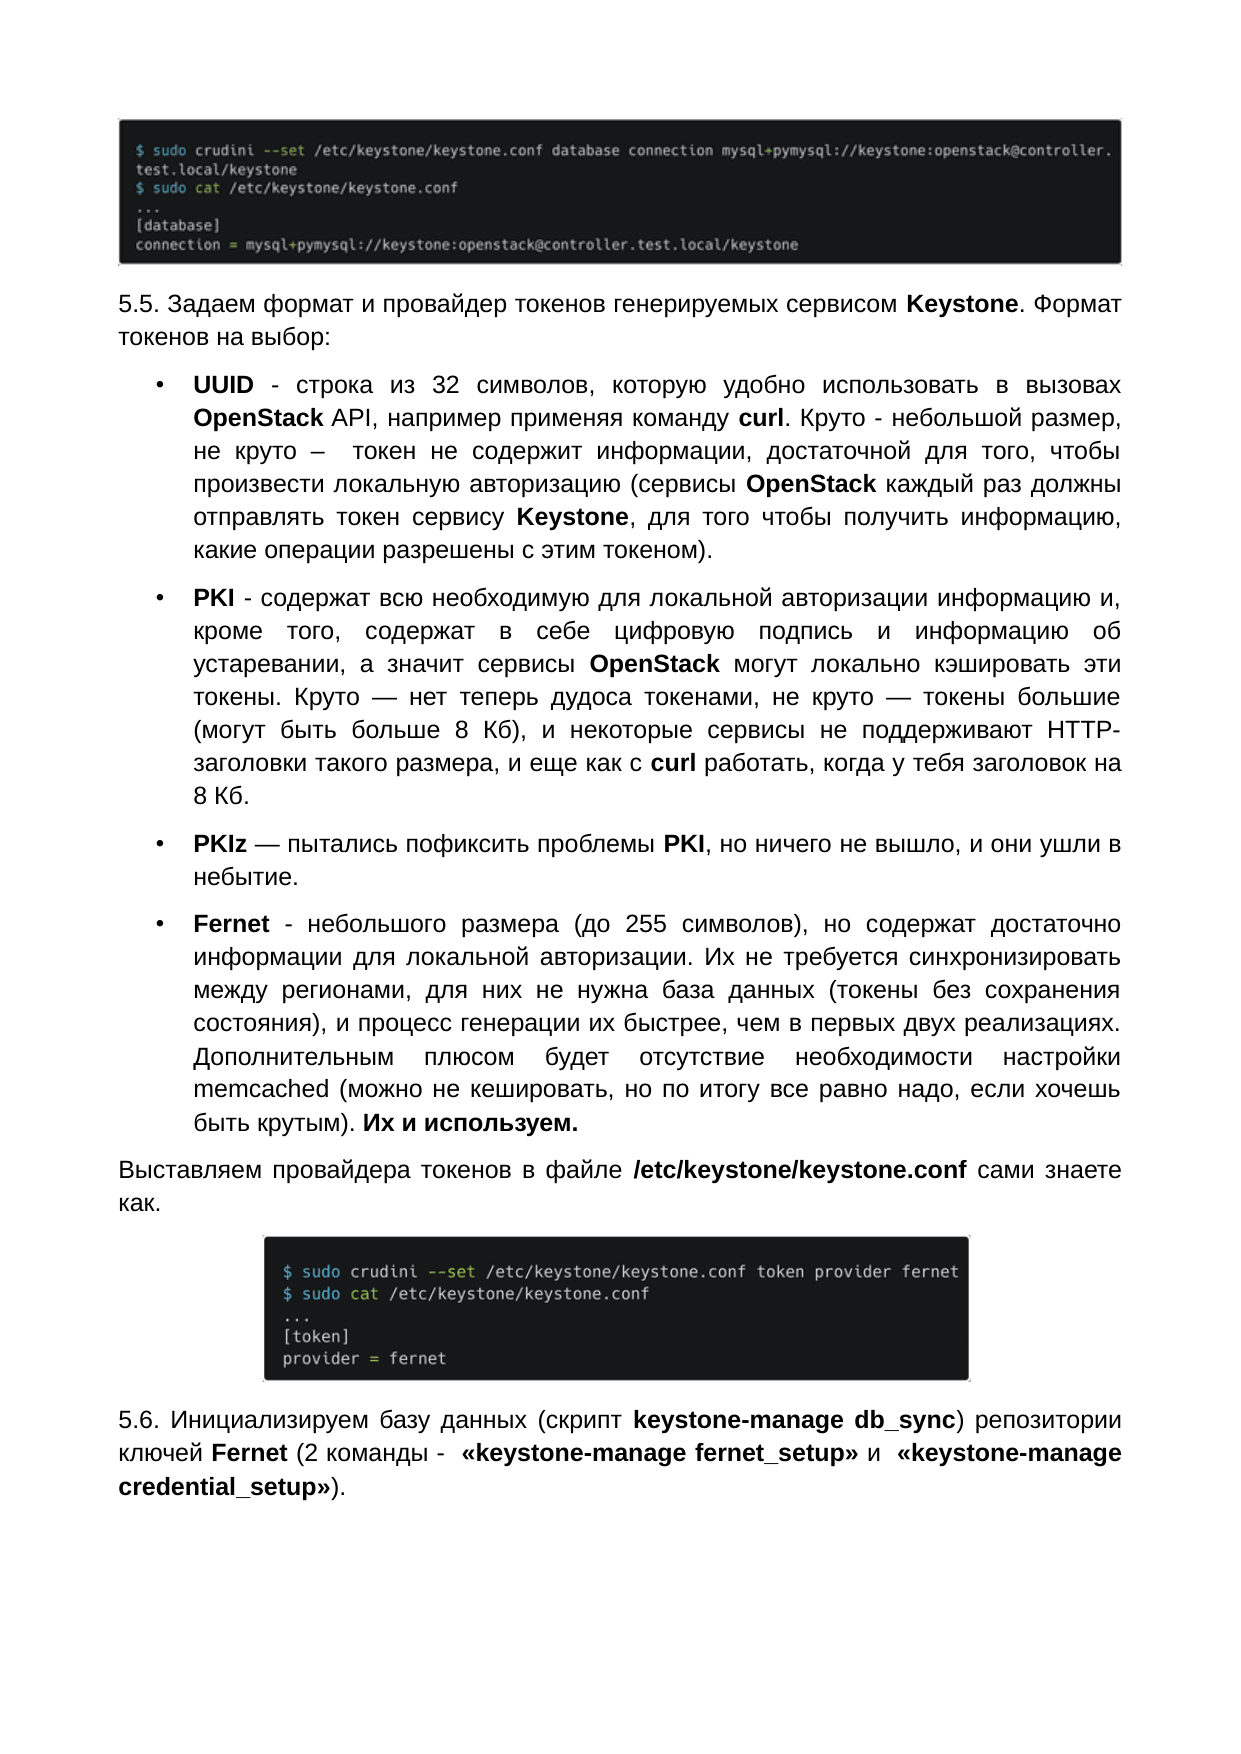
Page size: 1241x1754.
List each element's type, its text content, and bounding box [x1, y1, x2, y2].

list UUID - строка из 32 символов, которую удобно использовать в вызовах OpenStack API, например применяя команду curl. Круто - небольшой размер, не круто – токен не содержит информации, достаточной для того, чтобы произвести локальную авторизацию (сервисы OpenStack каждый раз должны отправлять токен сервису Keystone, для того чтобы получить информацию, какие операции разрешены с этим токеном). [156, 370, 1122, 564]
picture [262, 1235, 971, 1382]
picture [118, 118, 1123, 266]
text Выставляем провайдера токенов в файле /etc/keystone/keystone.conf сами знаете как. [118, 1155, 1122, 1217]
text 5.6. Инициализируем базу данных (скрипт keystone-manage db_sync) репозитории ключей Fernet (2 команды - «keystone-manage fernet_setup» и «keystone-manage credential_setup»). [118, 1405, 1122, 1500]
list Fernet - небольшого размера (до 255 символов), но содержат достаточно информации для локальной авторизации. Их не требуется синхронизировать между регионами, для них не нужна база данных (токены без сохранения состояния), и процесс генерации их быстрее, чем в первых двух реализациях. Дополнительным плюсом будет отсутствие необходимости настройки memcached (можно не кешировать, но по итогу все равно надо, если хочешь быть крутым). Их и используем. [156, 909, 1122, 1136]
list PKI - содержат всю необходимую для локальной авторизации информацию и, кроме того, содержат в себе цифровую подпись и информацию об устаревании, а значит сервисы OpenStack могут локально кэшировать эти токены. Круто — нет теперь дудоса токенами, не круто — токены большие (могут быть больше 8 Кб), и некоторые сервисы не поддерживают HTTP-заголовки такого размера, и еще как с curl работать, когда у тебя заголовок на 8 Кб. [156, 583, 1122, 810]
text 5.5. Задаем формат и провайдер токенов генерируемых сервисом Keystone. Формат токенов на выбор: [118, 289, 1122, 351]
list PKIz — пытались пофиксить проблемы PKI, но ничего не вышло, и они ушли в небытие. [156, 828, 1122, 890]
